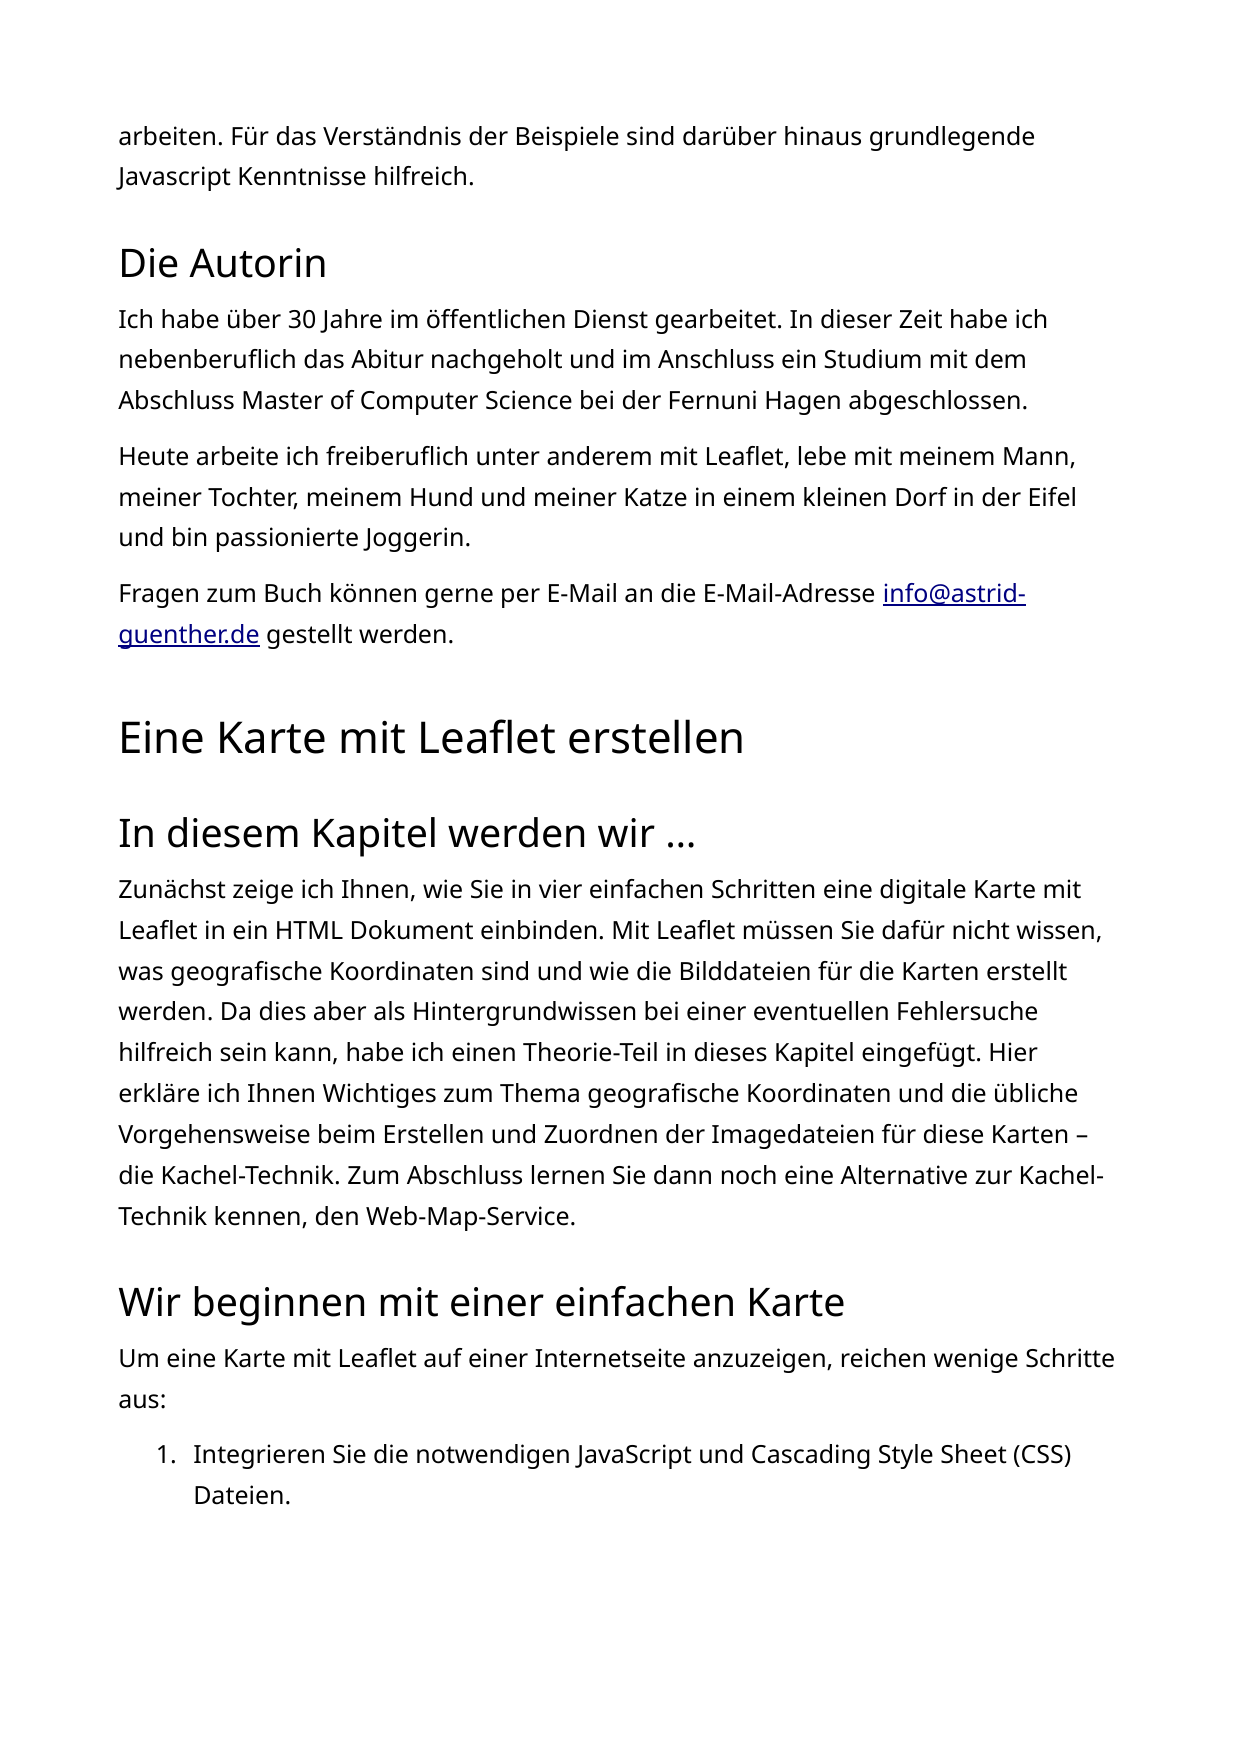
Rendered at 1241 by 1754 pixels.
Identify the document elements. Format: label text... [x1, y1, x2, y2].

subtitle Wir beginnen mit einer einfachen Karte [118, 1274, 1122, 1328]
text Um eine Karte mit Leaflet auf einer Internetseite anzuzeigen, reichen wenige Schritte aus: [118, 1341, 1122, 1415]
subtitle In diesem Kapitel werden wir … [118, 805, 1122, 859]
text arbeiten. Für das Verständnis der Beispiele sind darüber hinaus grundlegende Javascript Kenntnisse hilfreich. [118, 118, 1122, 193]
subtitle Die Autorin [118, 235, 1122, 289]
text Zunächst zeige ich Ihnen, wie Sie in vier einfachen Schritten eine digitale Karte mit Leaflet in ein HTML Dokument einbinden. Mit Leaflet müssen Sie dafür nicht wissen, was geografische Koordinaten sind und wie die Bilddateien für die Karten erstellt werden. Da dies aber als Hintergrundwissen bei einer eventuellen Fehlersuche hilfreich sein kann, habe ich einen Theorie-Teil in dieses Kapitel eingefügt. Hier erkläre ich Ihnen Wichtiges zum Thema geografische Koordinaten und die übliche Vorgehensweise beim Erstellen und Zuordnen der Imagedateien für diese Karten – die Kachel-Technik. Zum Abschluss lernen Sie dann noch eine Alternative zur Kachel-Technik kennen, den Web-Map-Service. [118, 871, 1122, 1232]
subtitle Eine Karte mit Leaflet erstellen [118, 707, 1122, 767]
list Integrieren Sie die notwendigen JavaScript und Cascading Style Sheet (CSS) Dateien. [156, 1437, 1122, 1512]
text Fragen zum Buch können gerne per E-Mail an die E-Mail-Adresse info@astrid-guenther.de gestellt werden. [118, 576, 1122, 650]
text Ich habe über 30 Jahre im öffentlichen Dienst gearbeitet. In dieser Zeit habe ich nebenberuflich das Abitur nachgeholt und im Anschluss ein Studium mit dem Abschluss Master of Computer Science bei der Fernuni Hagen abgeschlossen. [118, 301, 1122, 417]
text Heute arbeite ich freiberuflich unter anderem mit Leaflet, lebe mit meinem Mann, meiner Tochter, meinem Hund und meiner Katze in einem kleinen Dorf in der Eifel und bin passionierte Joggerin. [118, 438, 1122, 554]
